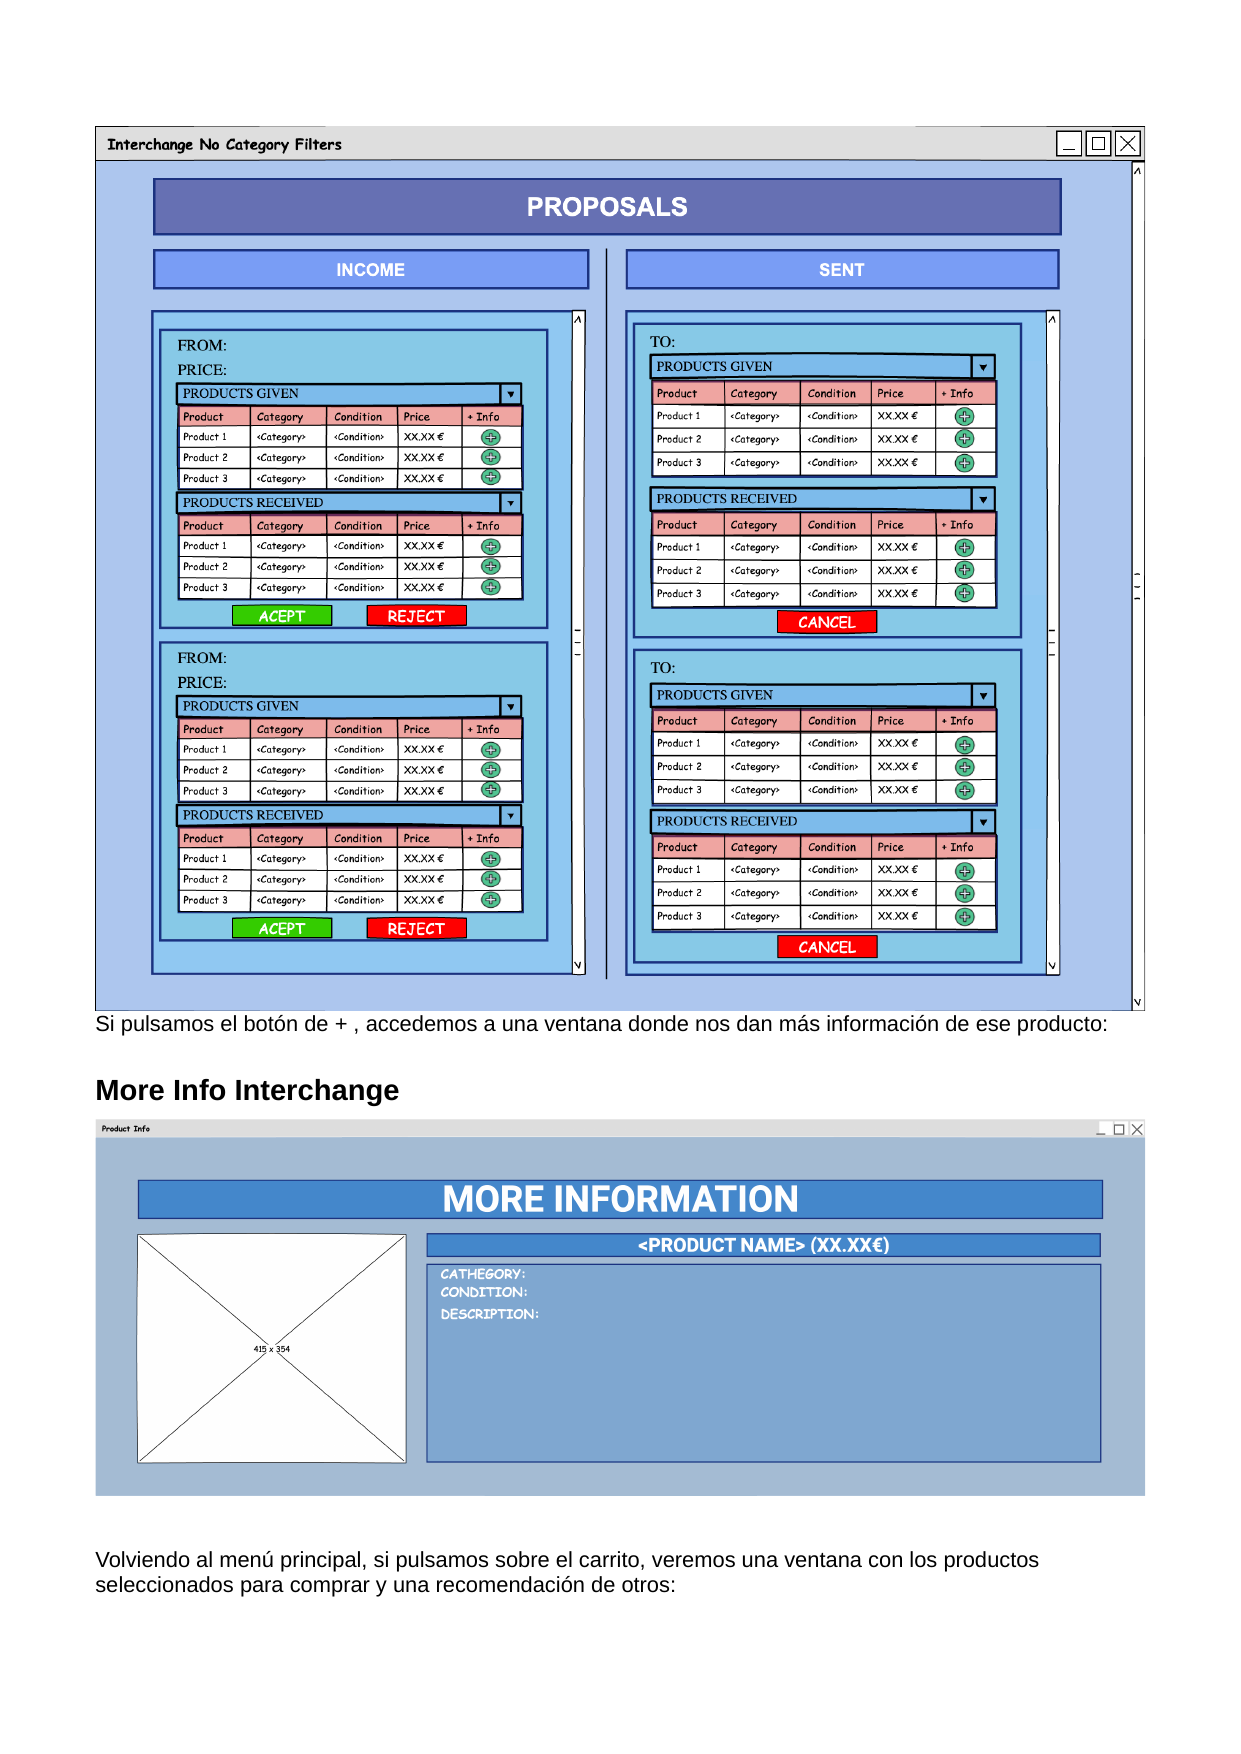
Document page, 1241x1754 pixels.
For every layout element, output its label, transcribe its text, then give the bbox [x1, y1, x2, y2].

text Si pulsamos el botón de + , accedemos a una ventana donde nos dan más información de ese producto: [95, 1011, 1145, 1036]
subtitle More Info Interchange [95, 1073, 1145, 1107]
text Volviendo al menú principal, si pulsamos sobre el carrito, veremos una ventana con los productos seleccionados para comprar y una recomendación de otros: [95, 1496, 1145, 1597]
